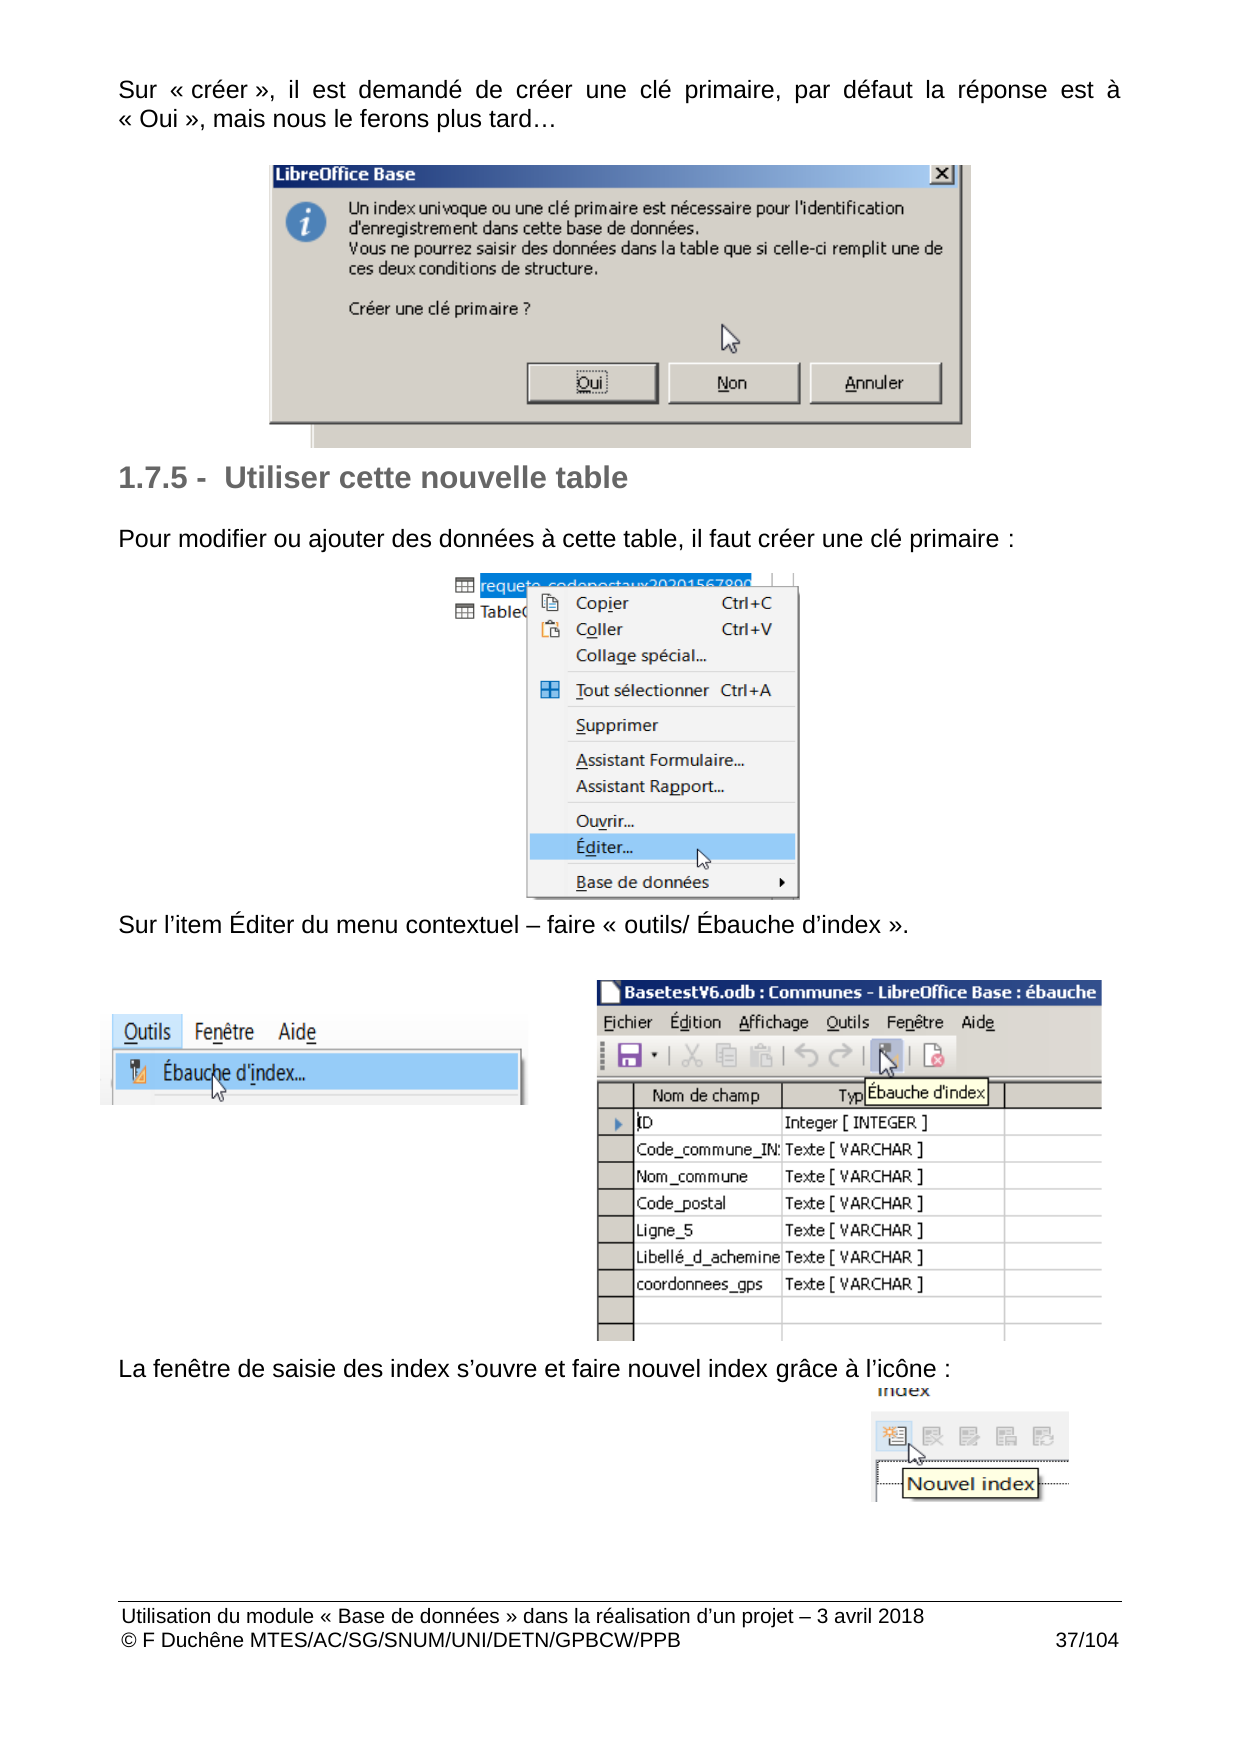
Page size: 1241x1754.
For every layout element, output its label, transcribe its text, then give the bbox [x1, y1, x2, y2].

text Sur « créer », il est demandé de créer une clé primaire, par défaut la réponse est à « Oui », mais nous le ferons plus tard… [118, 75, 1122, 132]
picture [100, 1014, 529, 1105]
text Pour modifier ou ajouter des données à cette table, il faut créer une clé primaire : [118, 524, 1122, 553]
subtitle Utiliser cette nouvelle table [118, 459, 1122, 495]
picture [440, 573, 800, 900]
text Sur l’item Éditer du menu contextuel – faire « outils/ Ébauche d’index ». [118, 910, 1122, 939]
picture [871, 1388, 1069, 1502]
text La fenêtre de saisie des index s’ouvre et faire nouvel index grâce à l’icône : [118, 1354, 1122, 1383]
